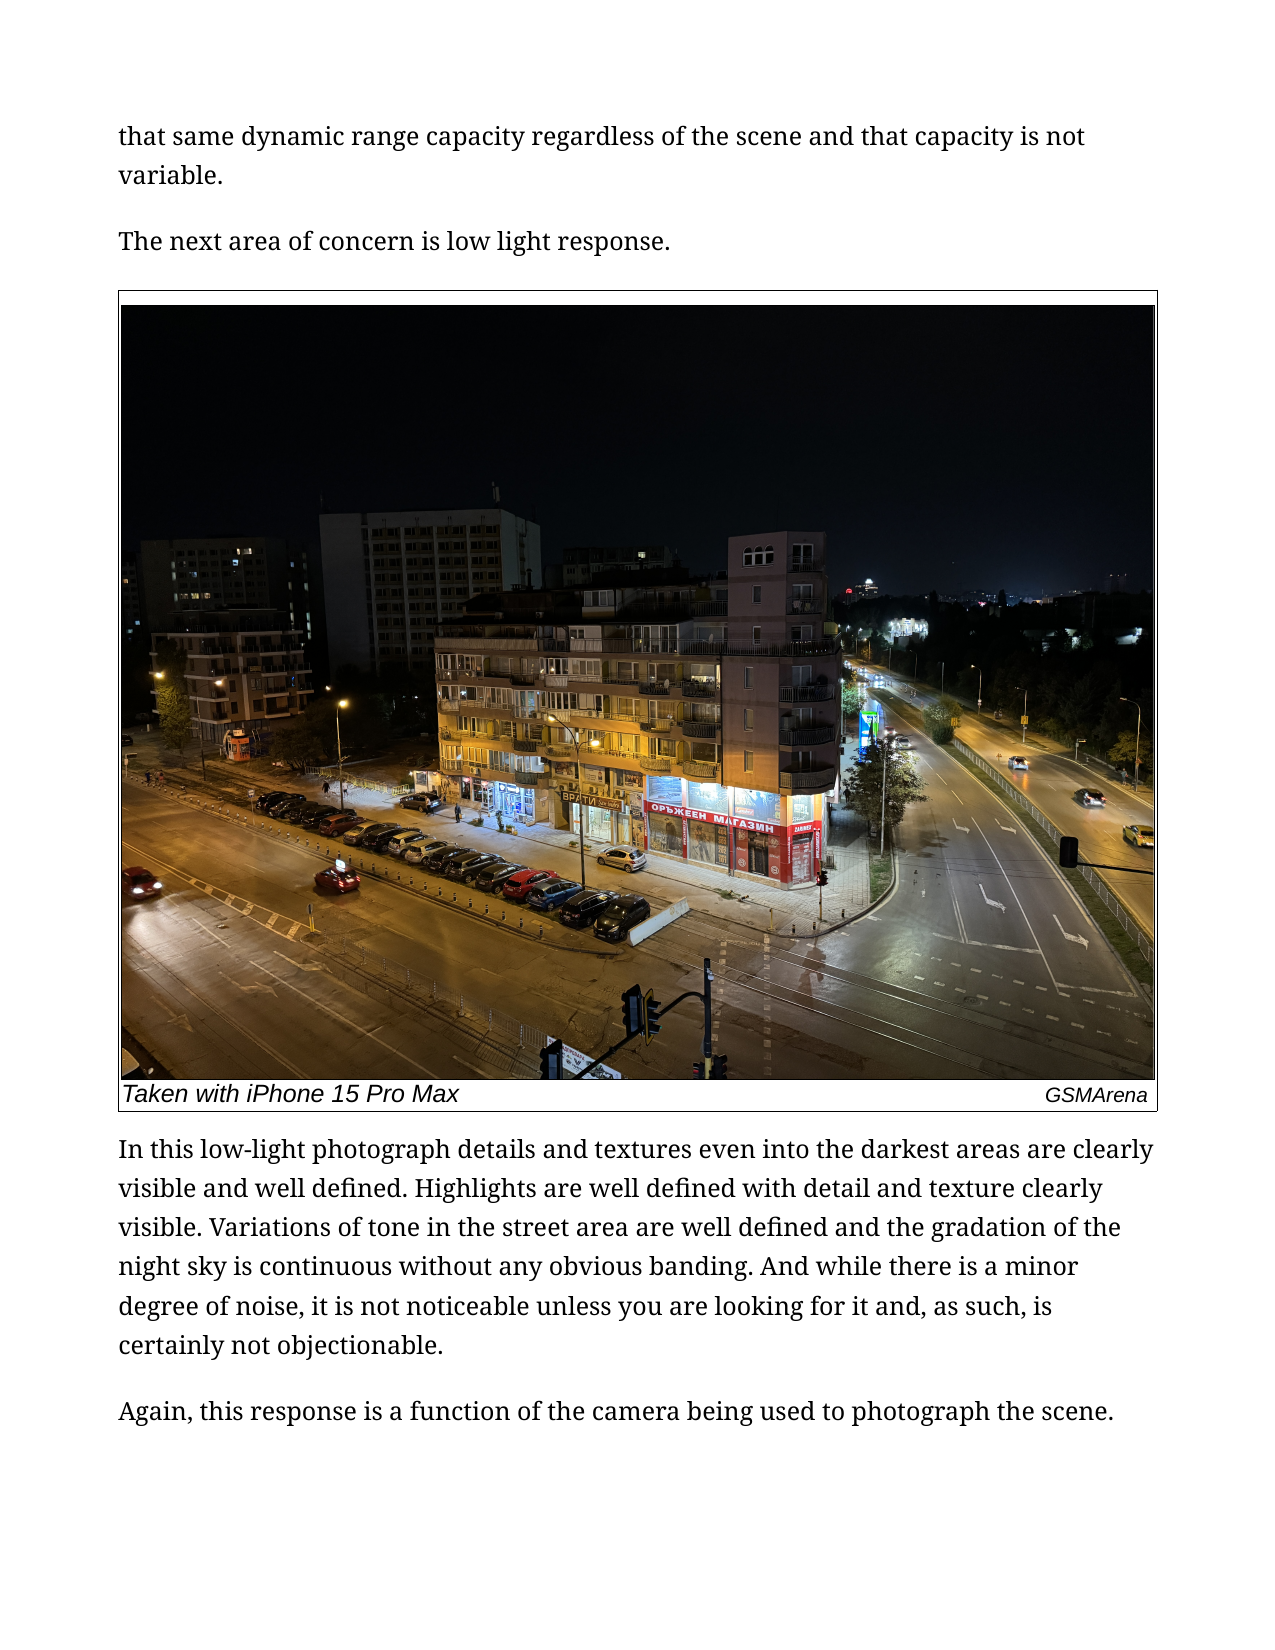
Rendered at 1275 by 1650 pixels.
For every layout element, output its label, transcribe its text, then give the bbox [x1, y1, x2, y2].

text The next area of concern is low light response. [118, 223, 1157, 257]
text that same dynamic range capacity regardless of the scene and that capacity is not variable. [118, 118, 1157, 191]
text Taken with iPhone 15 Pro Max GSMArena [121, 1080, 1154, 1108]
picture [122, 306, 1154, 1079]
text [119, 291, 1157, 1111]
text In this low-light photograph details and textures even into the darkest areas are clearly visible and well defined. Highlights are well defined with detail and texture clearly visible. Variations of tone in the street area are well defined and the gradation of the night sky is continuous without any obvious banding. And while there is a minor degree of noise, it is not noticeable unless you are looking for it and, as such, is certainly not objectionable. [118, 1112, 1157, 1361]
text Again, this response is a function of the camera being used to photograph the scene. [118, 1393, 1157, 1427]
